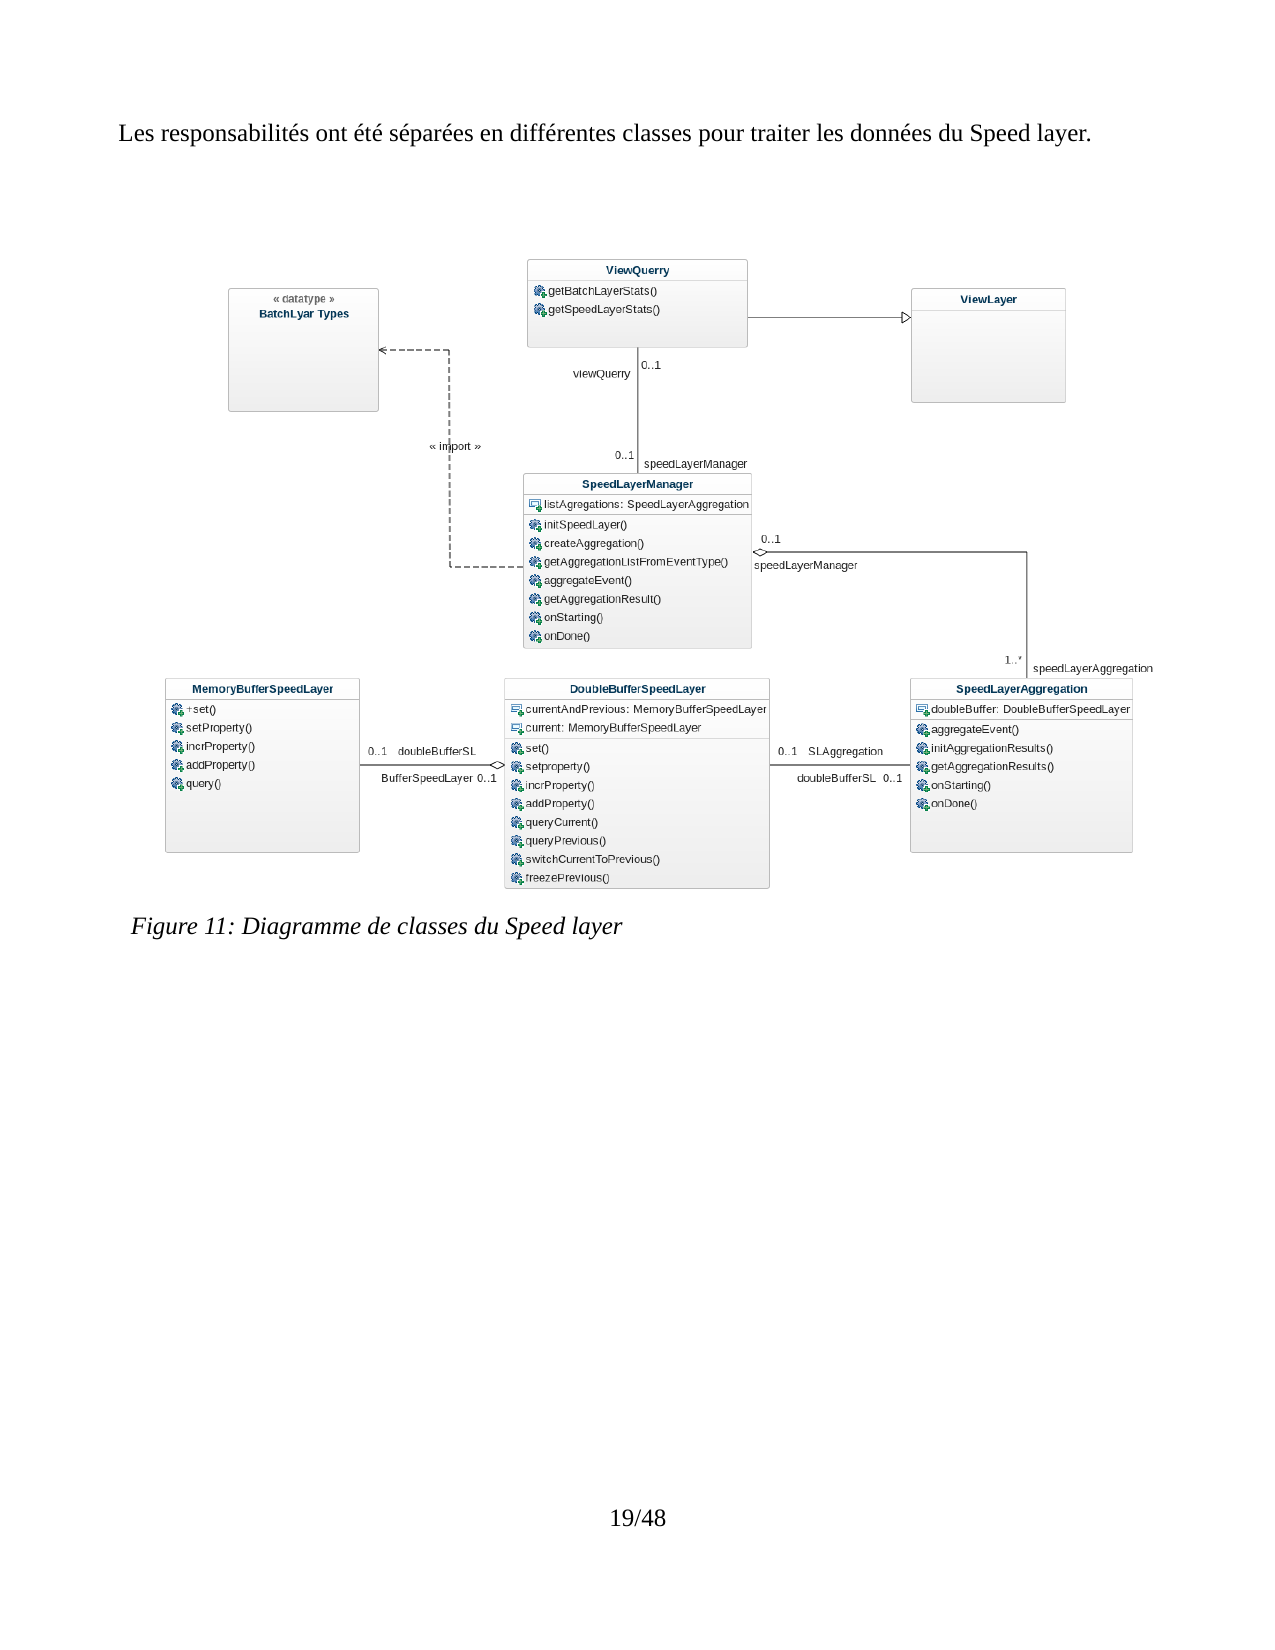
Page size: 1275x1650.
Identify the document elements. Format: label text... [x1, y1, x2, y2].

picture [130, 220, 1170, 912]
text Les responsabilités ont été séparées en différentes classes pour traiter les données du Speed layer. [118, 118, 1157, 147]
text Figure 11: Diagramme de classes du Speed layer [131, 912, 1169, 940]
